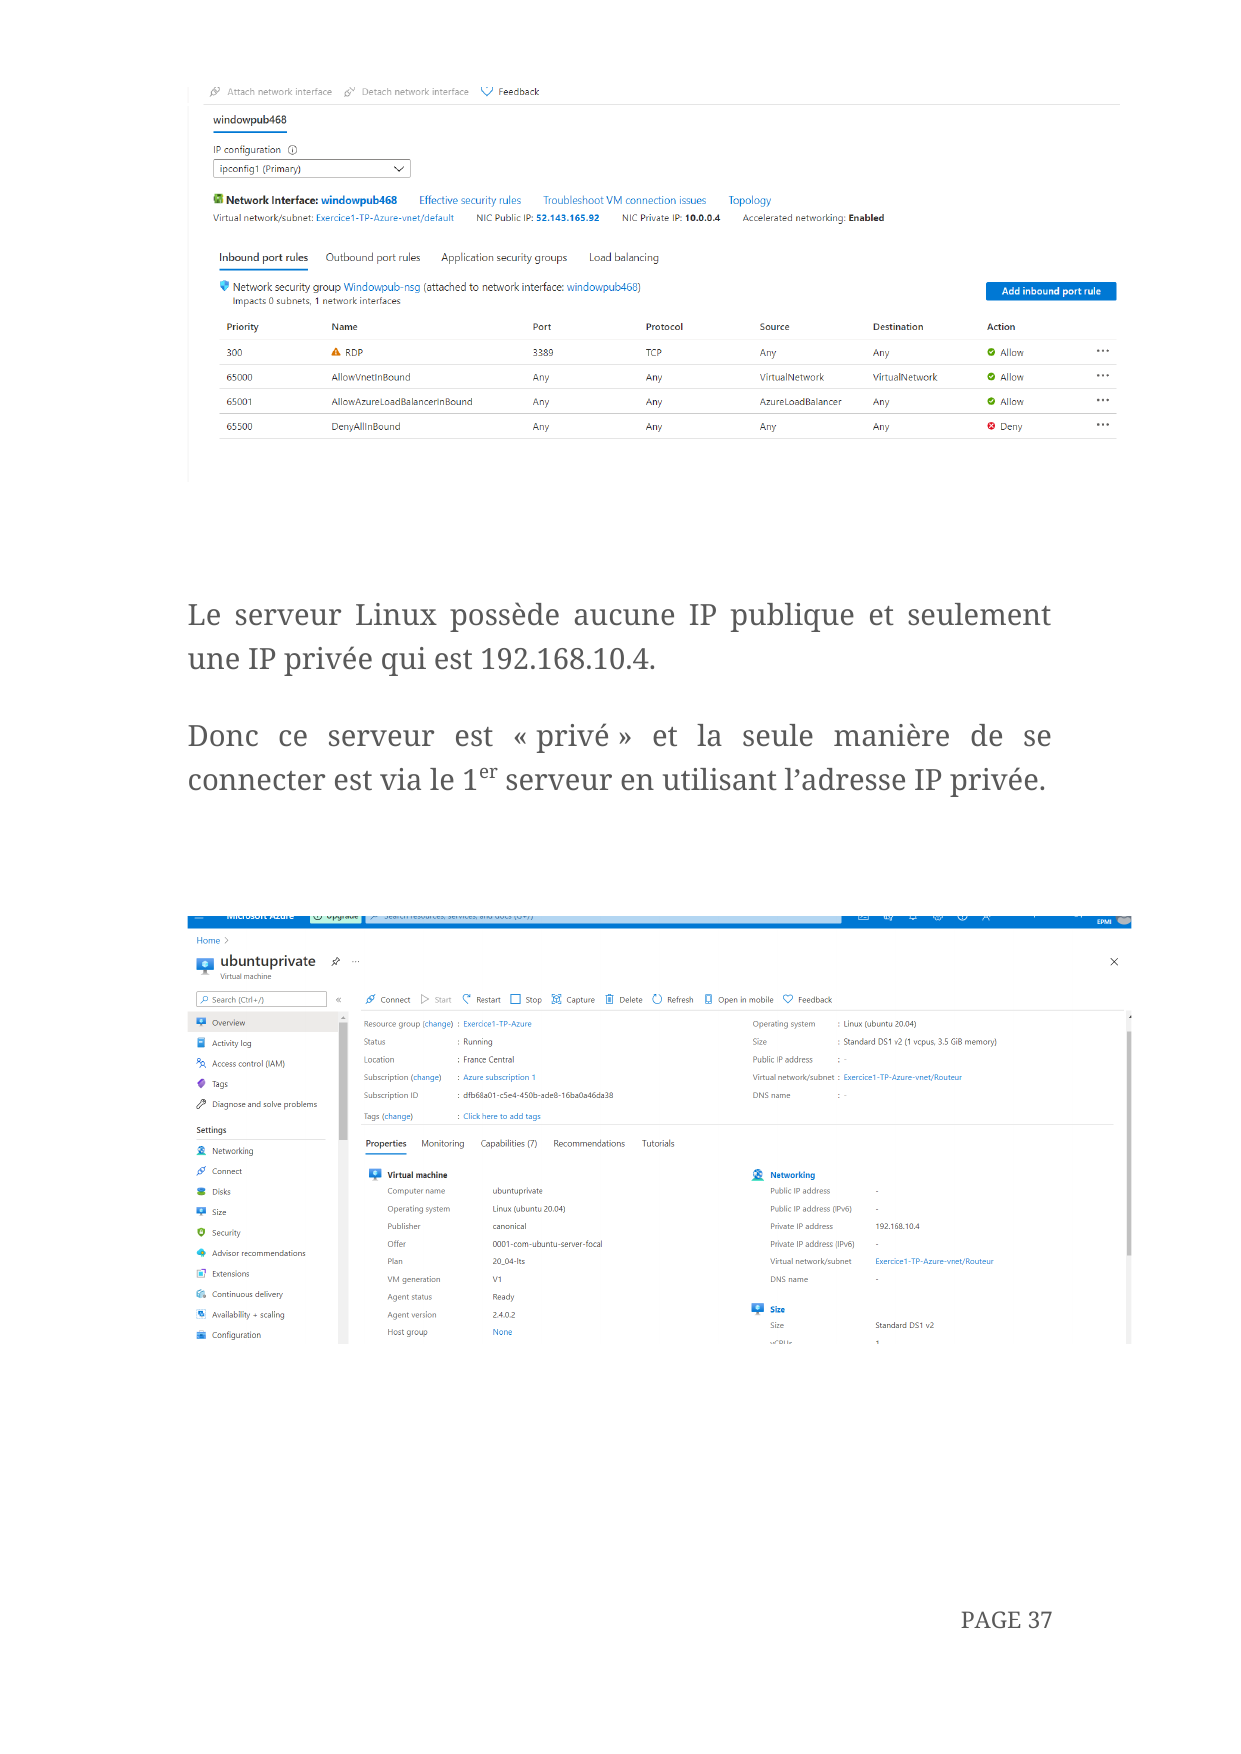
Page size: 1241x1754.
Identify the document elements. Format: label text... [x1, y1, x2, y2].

text Le serveur Linux possède aucune IP publique et seulement une IP privée qui est 192.168.10.4. [187, 595, 1053, 678]
text Donc ce serveur est « privé » et la seule manière de se connecter est via le 1er serveur en utilisant l’adresse IP privée. [187, 715, 1053, 799]
